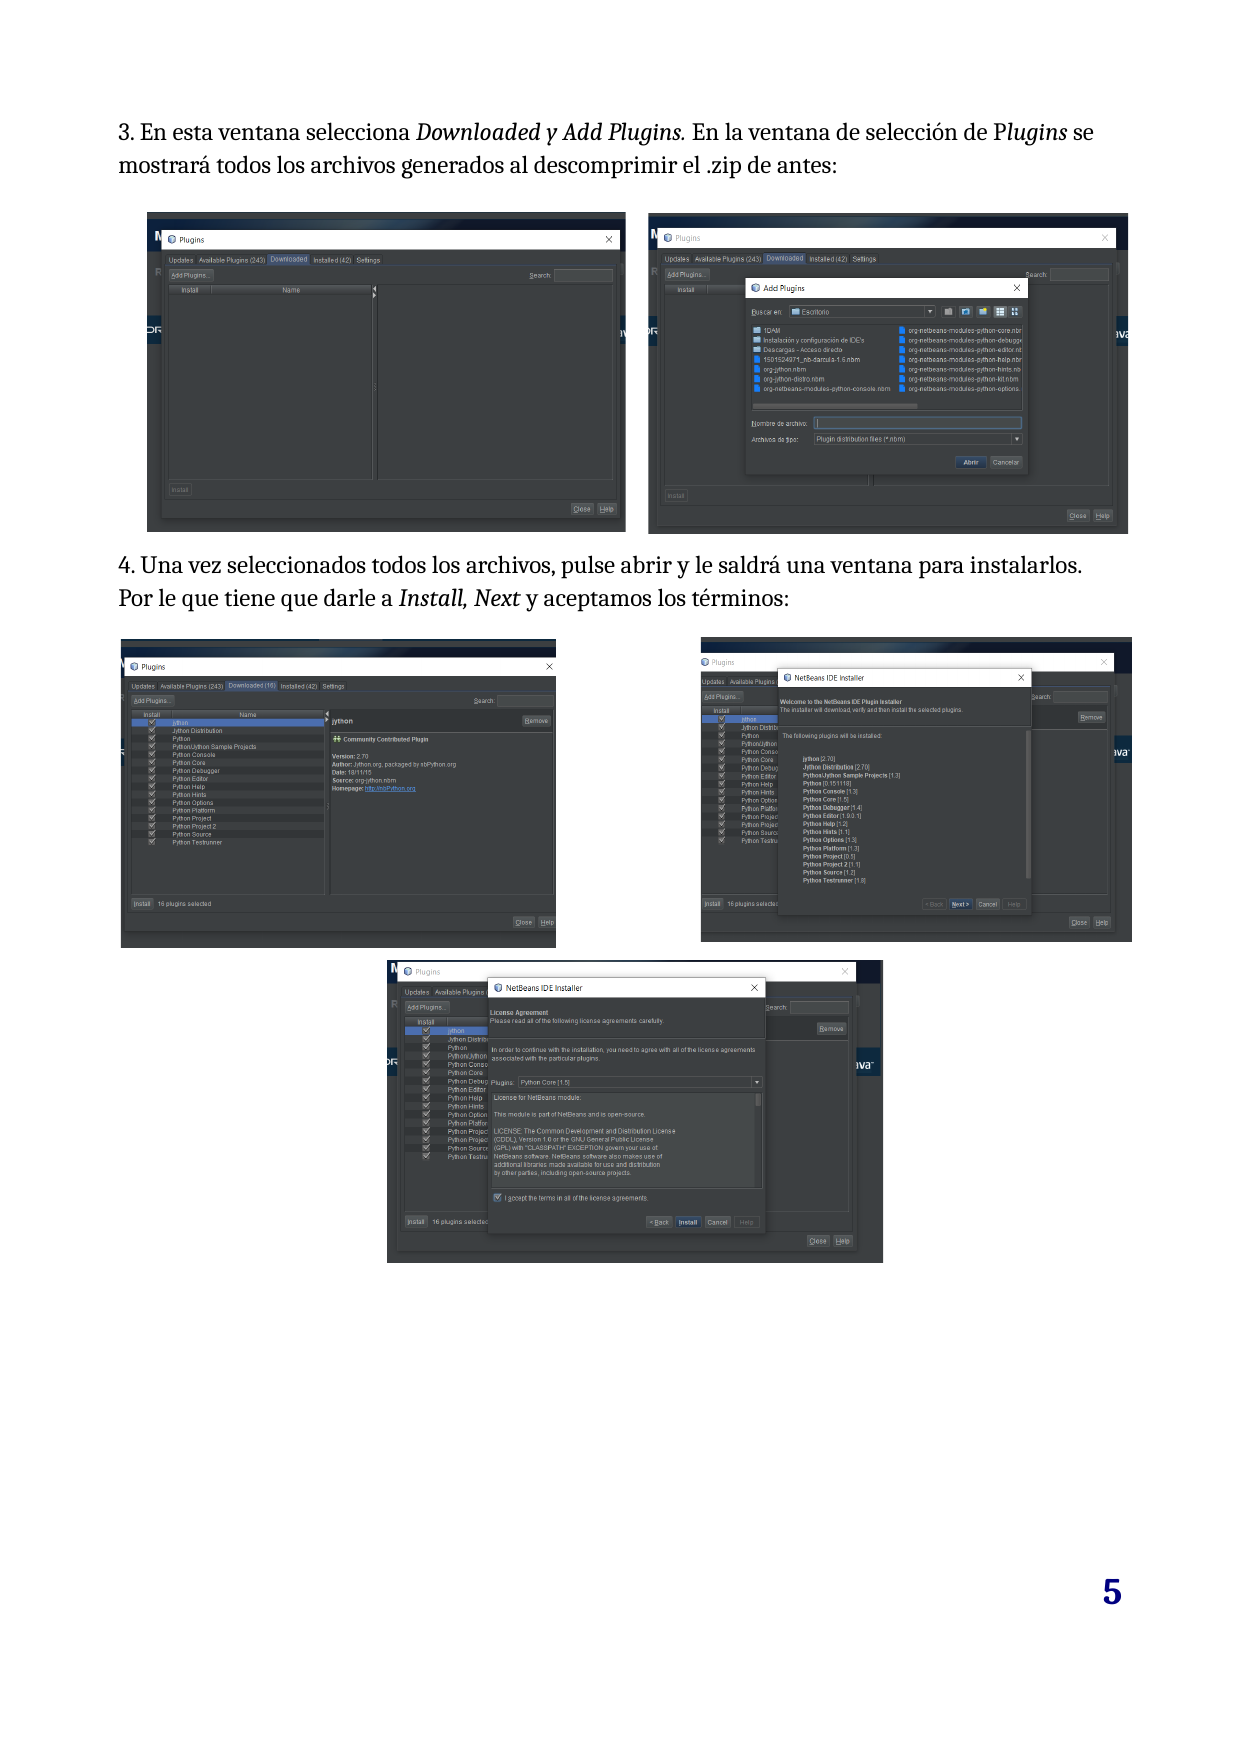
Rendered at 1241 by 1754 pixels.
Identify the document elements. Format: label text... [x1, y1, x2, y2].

picture [120, 639, 556, 948]
text 4. Una vez seleccionados todos los archivos, pulse abrir y le saldrá una ventana para instalarlos. Por le que tiene que darle a Install, Next y aceptamos los términos: [118, 551, 1122, 613]
picture [700, 637, 1132, 942]
text 5 [118, 1570, 1122, 1613]
picture [387, 960, 884, 1263]
picture [648, 213, 1129, 534]
picture [147, 212, 626, 532]
text 3. En esta ventana selecciona Downloaded y Add Plugins. En la ventana de selección de Plugins se mostrará todos los archivos generados al descomprimir el .zip de antes: [118, 118, 1122, 180]
